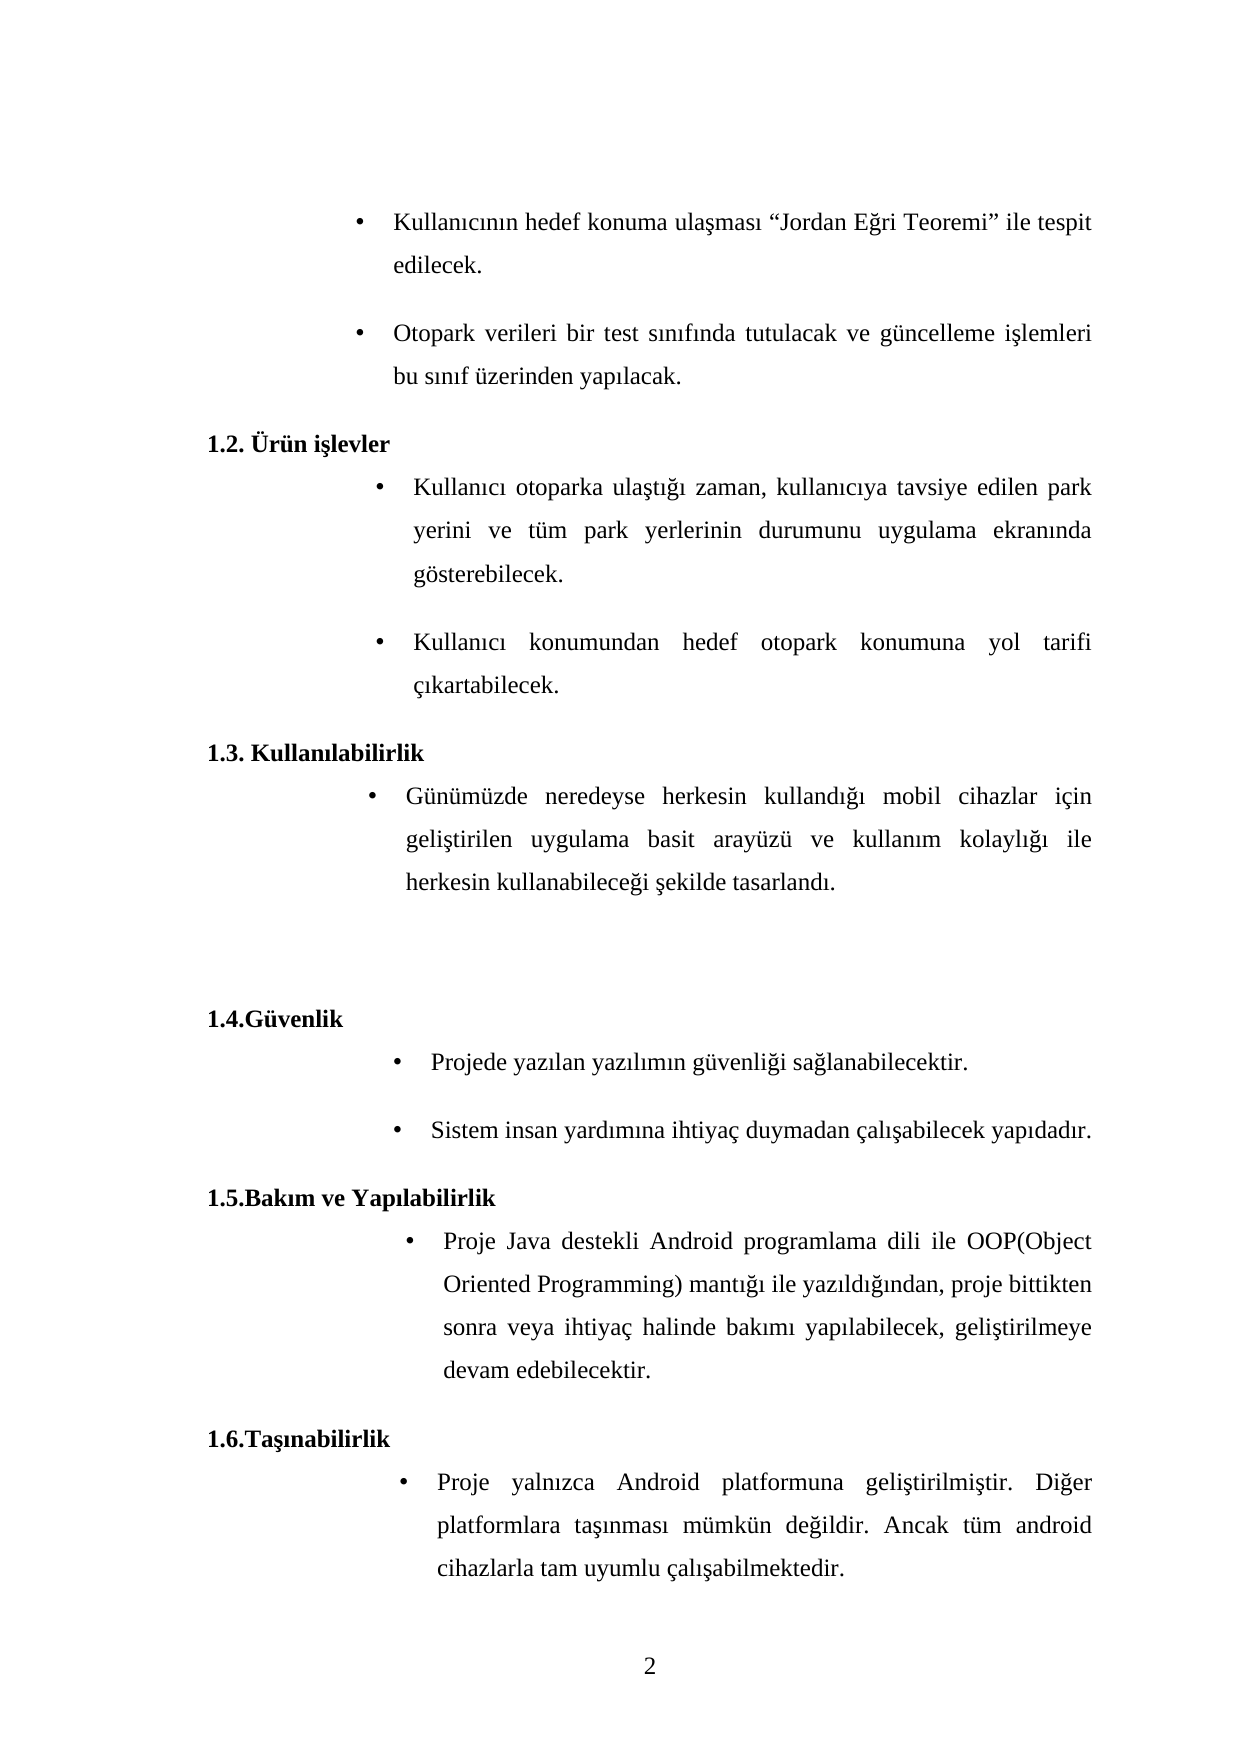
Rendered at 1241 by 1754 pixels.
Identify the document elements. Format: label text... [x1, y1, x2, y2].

list Kullanıcı konumundan hedef otopark konumuna yol tarifi çıkartabilecek. [376, 627, 1092, 699]
list Otopark verileri bir test sınıfında tutulacak ve güncelleme işlemleri bu sınıf üzerinden yapılacak. [356, 318, 1092, 390]
subtitle 1.5.Bakım ve Yapılabilirlik [207, 1183, 1092, 1212]
subtitle 1.6.Taşınabilirlik [207, 1424, 1092, 1452]
list Proje yalnızca Android platformuna geliştirilmiştir. Diğer platformlara taşınması mümkün değildir. Ancak tüm android cihazlarla tam uyumlu çalışabilmektedir. [399, 1467, 1092, 1582]
list Kullanıcı otoparka ulaştığı zaman, kullanıcıya tavsiye edilen park yerini ve tüm park yerlerinin durumunu uygulama ekranında gösterebilecek. [376, 472, 1092, 587]
list Proje Java destekli Android programlama dili ile OOP(Object Oriented Programming) mantığı ile yazıldığından, proje bittikten sonra veya ihtiyaç halinde bakımı yapılabilecek, geliştirilmeye devam edebilecektir. [406, 1226, 1092, 1384]
subtitle 1.4.Güvenlik [207, 1004, 1092, 1032]
list Projede yazılan yazılımın güvenliği sağlanabilecektir. [393, 1047, 1092, 1076]
list Sistem insan yardımına ihtiyaç duymadan çalışabilecek yapıdadır. [393, 1115, 1092, 1144]
subtitle 1.2. Ürün işlevler [207, 429, 1092, 458]
subtitle 1.3. Kullanılabilirlik [207, 738, 1092, 767]
list Kullanıcının hedef konuma ulaşması “Jordan Eğri Teoremi” ile tespit edilecek. [356, 207, 1092, 279]
list Günümüzde neredeyse herkesin kullandığı mobil cihazlar için geliştirilen uygulama basit arayüzü ve kullanım kolaylığı ile herkesin kullanabileceği şekilde tasarlandı. [368, 781, 1092, 896]
